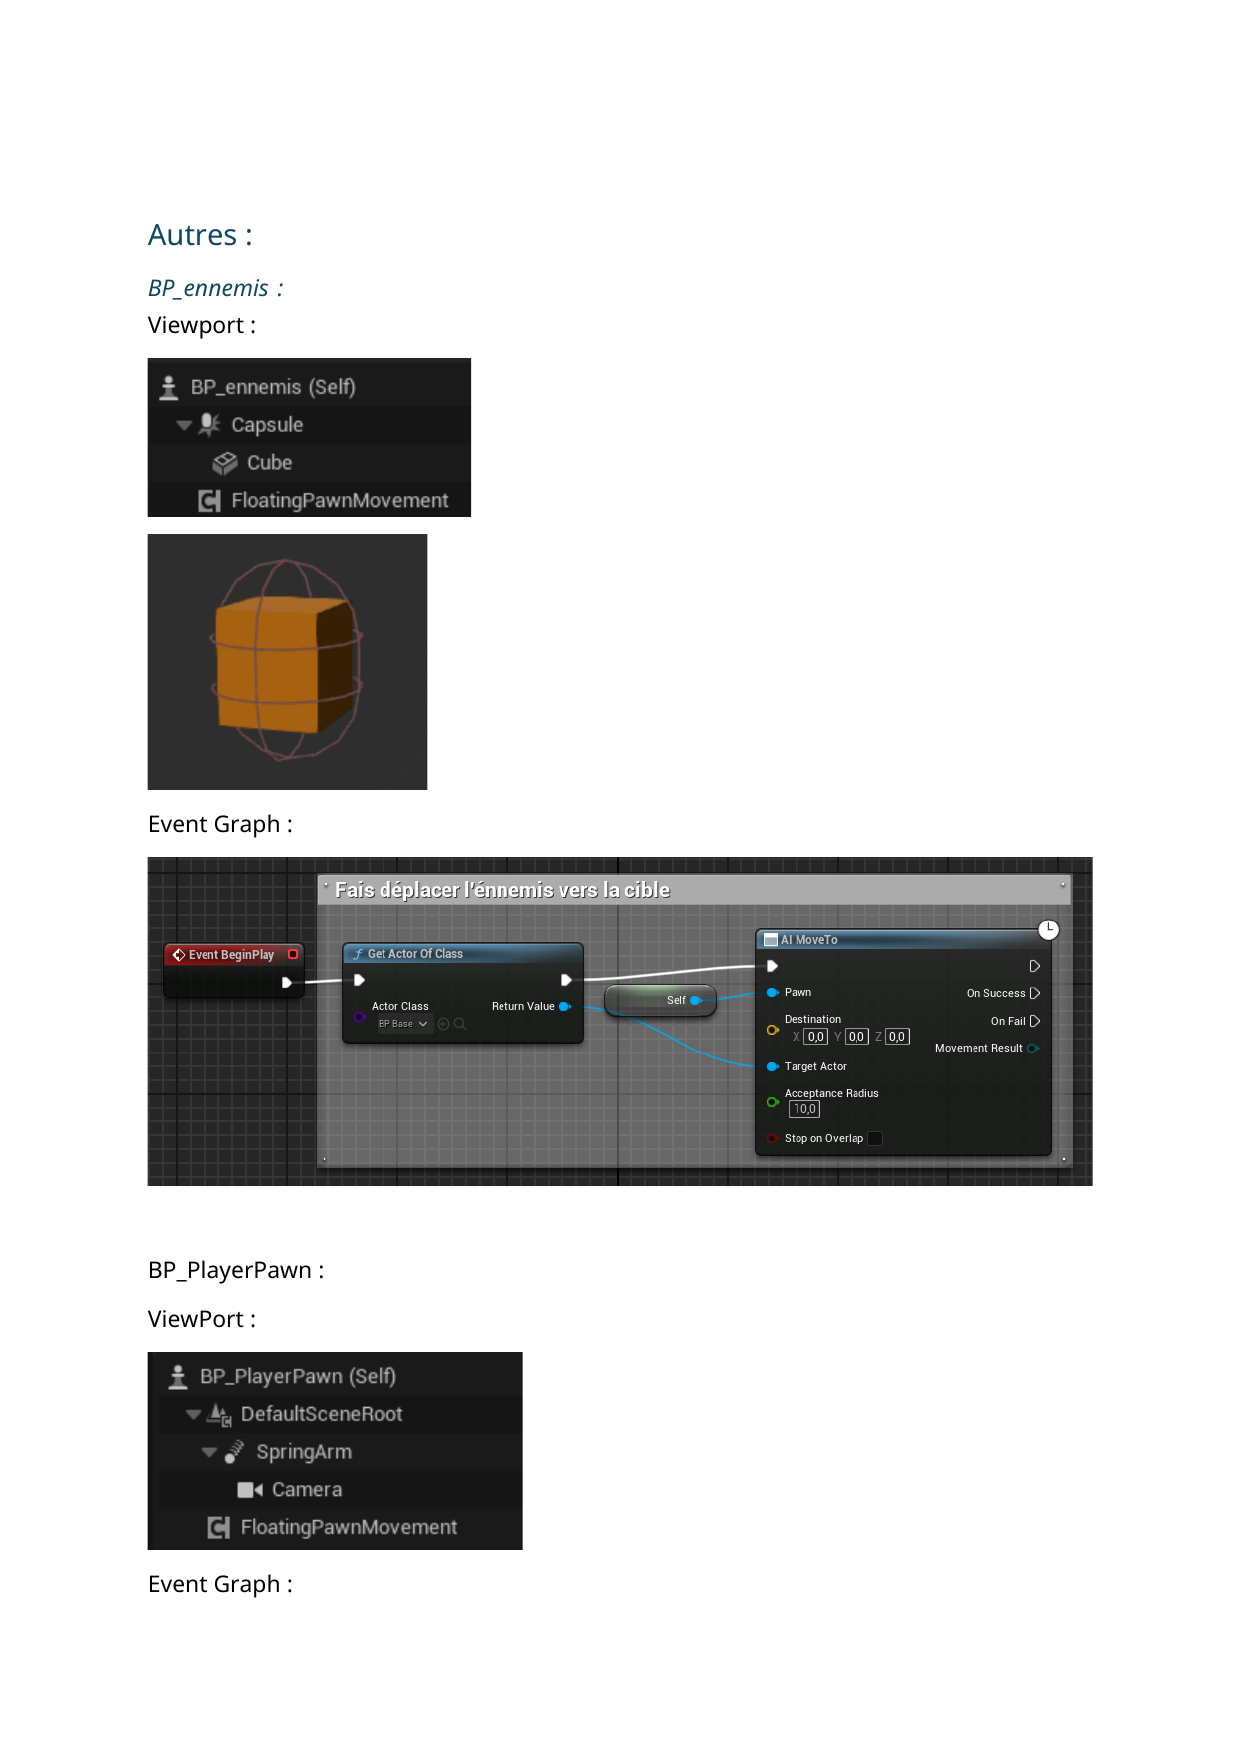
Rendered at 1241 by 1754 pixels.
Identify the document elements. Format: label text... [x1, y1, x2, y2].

text Event Graph : [148, 807, 1093, 839]
text Event Graph : [148, 1568, 1093, 1599]
text Viewport : [148, 309, 1093, 340]
subtitle Autres : [148, 214, 1093, 253]
subtitle BP_ennemis : [148, 272, 1093, 303]
text ViewPort : [148, 1303, 1093, 1334]
text BP_PlayerPawn : [148, 1254, 1093, 1285]
